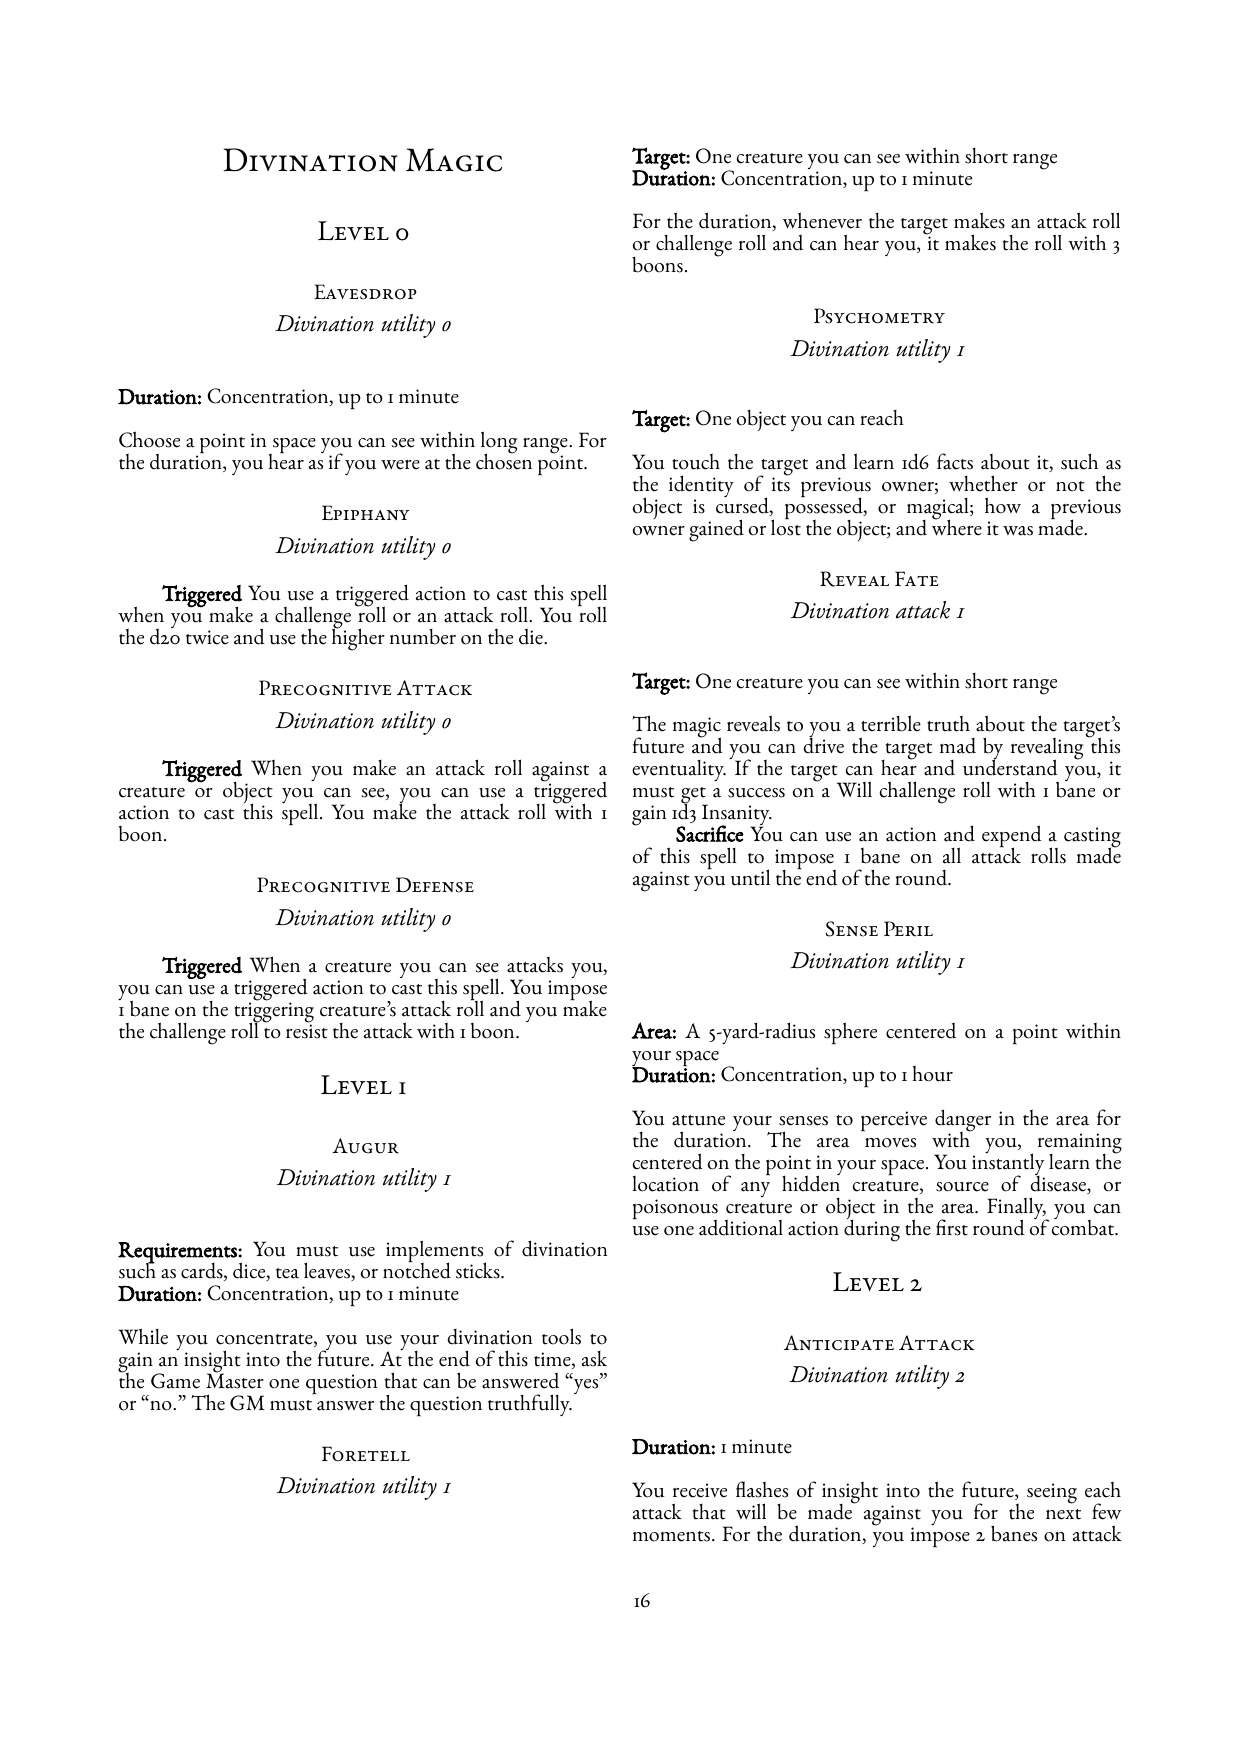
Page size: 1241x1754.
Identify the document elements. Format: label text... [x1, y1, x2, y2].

subtitle Precognitive Attack [118, 680, 608, 702]
text You touch the target and learn 1d6 facts about it, such as the identity of its previous owner; whether or not the object is cursed, possessed, or magical; how a previous owner gained or lost the object; and where it was made. [632, 444, 1122, 541]
list Target: One object you can reach [632, 393, 1122, 432]
text Sacrifice You can use an action and expend a casting of this spell to impose 1 bane on all attack rolls made against you until the end of the round. [632, 826, 1122, 891]
list Area: A 5-yard-radius sphere centered on a point within your space [632, 1005, 1122, 1066]
subtitle Divination utility 1 [632, 952, 1122, 976]
list Target: One creature you can see within short range [632, 655, 1122, 694]
subtitle Divination Magic [118, 148, 608, 182]
text Triggered When a creature you can see attacks you, you can use a triggered action to cast this spell. You impose 1 bane on the triggering creature’s attack roll and you make the challenge roll to resist the attack with 1 boon. [118, 949, 608, 1044]
subtitle Divination utility 1 [118, 1477, 608, 1501]
text You attune your senses to perceive danger in the area for the duration. The area moves with you, remaining centered on the point in your space. You instantly learn the location of any hidden creature, source of disease, or poisonous creature or object in the area. Finally, you can use one additional action during the first round of combat. [632, 1100, 1122, 1241]
subtitle Level 0 [118, 220, 608, 248]
subtitle Reveal Fate [632, 571, 1122, 593]
subtitle Level 2 [632, 1271, 1122, 1299]
subtitle Anticipate Attack [632, 1335, 1122, 1357]
text While you concentrate, you use your divination tools to gain an insight into the future. At the end of this time, ask the Game Master one question that can be answered “yes” or “no.” The GM must answer the question truthfully. [118, 1319, 608, 1416]
subtitle Augur [118, 1138, 608, 1160]
text Triggered When you make an attack roll against a creature or object you can see, you can use a triggered action to cast this spell. You make the attack roll with 1 boon. [118, 753, 608, 848]
subtitle Divination utility 0 [118, 536, 608, 560]
subtitle Divination utility 2 [632, 1365, 1122, 1389]
subtitle Eavesdrop [118, 284, 608, 306]
text For the duration, whenever the target makes an attack roll or challenge roll and can hear you, it makes the roll with 3 boons. [632, 203, 1122, 279]
subtitle Level 1 [118, 1074, 608, 1102]
list Duration: Concentration, up to 1 minute [118, 1285, 608, 1307]
subtitle Divination attack 1 [632, 602, 1122, 626]
subtitle Divination utility 0 [118, 711, 608, 735]
list Requirements: You must use implements of divination such as cards, dice, tea leaves, or notched sticks. [118, 1222, 608, 1285]
subtitle Epiphany [118, 505, 608, 527]
subtitle Sense Peril [632, 921, 1122, 943]
list Duration: Concentration, up to 1 minute [632, 169, 1122, 191]
text You receive flashes of insight into the future, seeing each attack that will be made against you for the next few moments. For the duration, you impose 2 banes on attack [632, 1472, 1122, 1548]
subtitle Divination utility 0 [118, 908, 608, 932]
subtitle Divination utility 1 [118, 1168, 608, 1193]
subtitle Foretell [118, 1446, 608, 1468]
text The magic reveals to you a terrible truth about the target’s future and you can drive the target mad by revealing this eventuality. If the target can hear and understand you, it must get a success on a Will challenge roll with 1 bane or gain 1d3 Insanity. [632, 706, 1122, 826]
list Duration: Concentration, up to 1 minute [118, 368, 608, 410]
list Duration: Concentration, up to 1 hour [632, 1066, 1122, 1088]
subtitle Psychometry [632, 308, 1122, 330]
subtitle Divination utility 0 [118, 314, 608, 339]
subtitle Divination utility 1 [632, 339, 1122, 363]
text Triggered You use a triggered action to cast this spell when you make a challenge roll or an attack roll. You roll the d20 twice and use the higher number on the die. [118, 578, 608, 651]
list Duration: 1 minute [632, 1419, 1122, 1460]
list Target: One creature you can see within short range [641, 148, 1122, 169]
text Choose a point in space you can see within long range. For the duration, you hear as if you were at the chosen point. [118, 422, 608, 476]
subtitle Precognitive Defense [118, 877, 608, 899]
